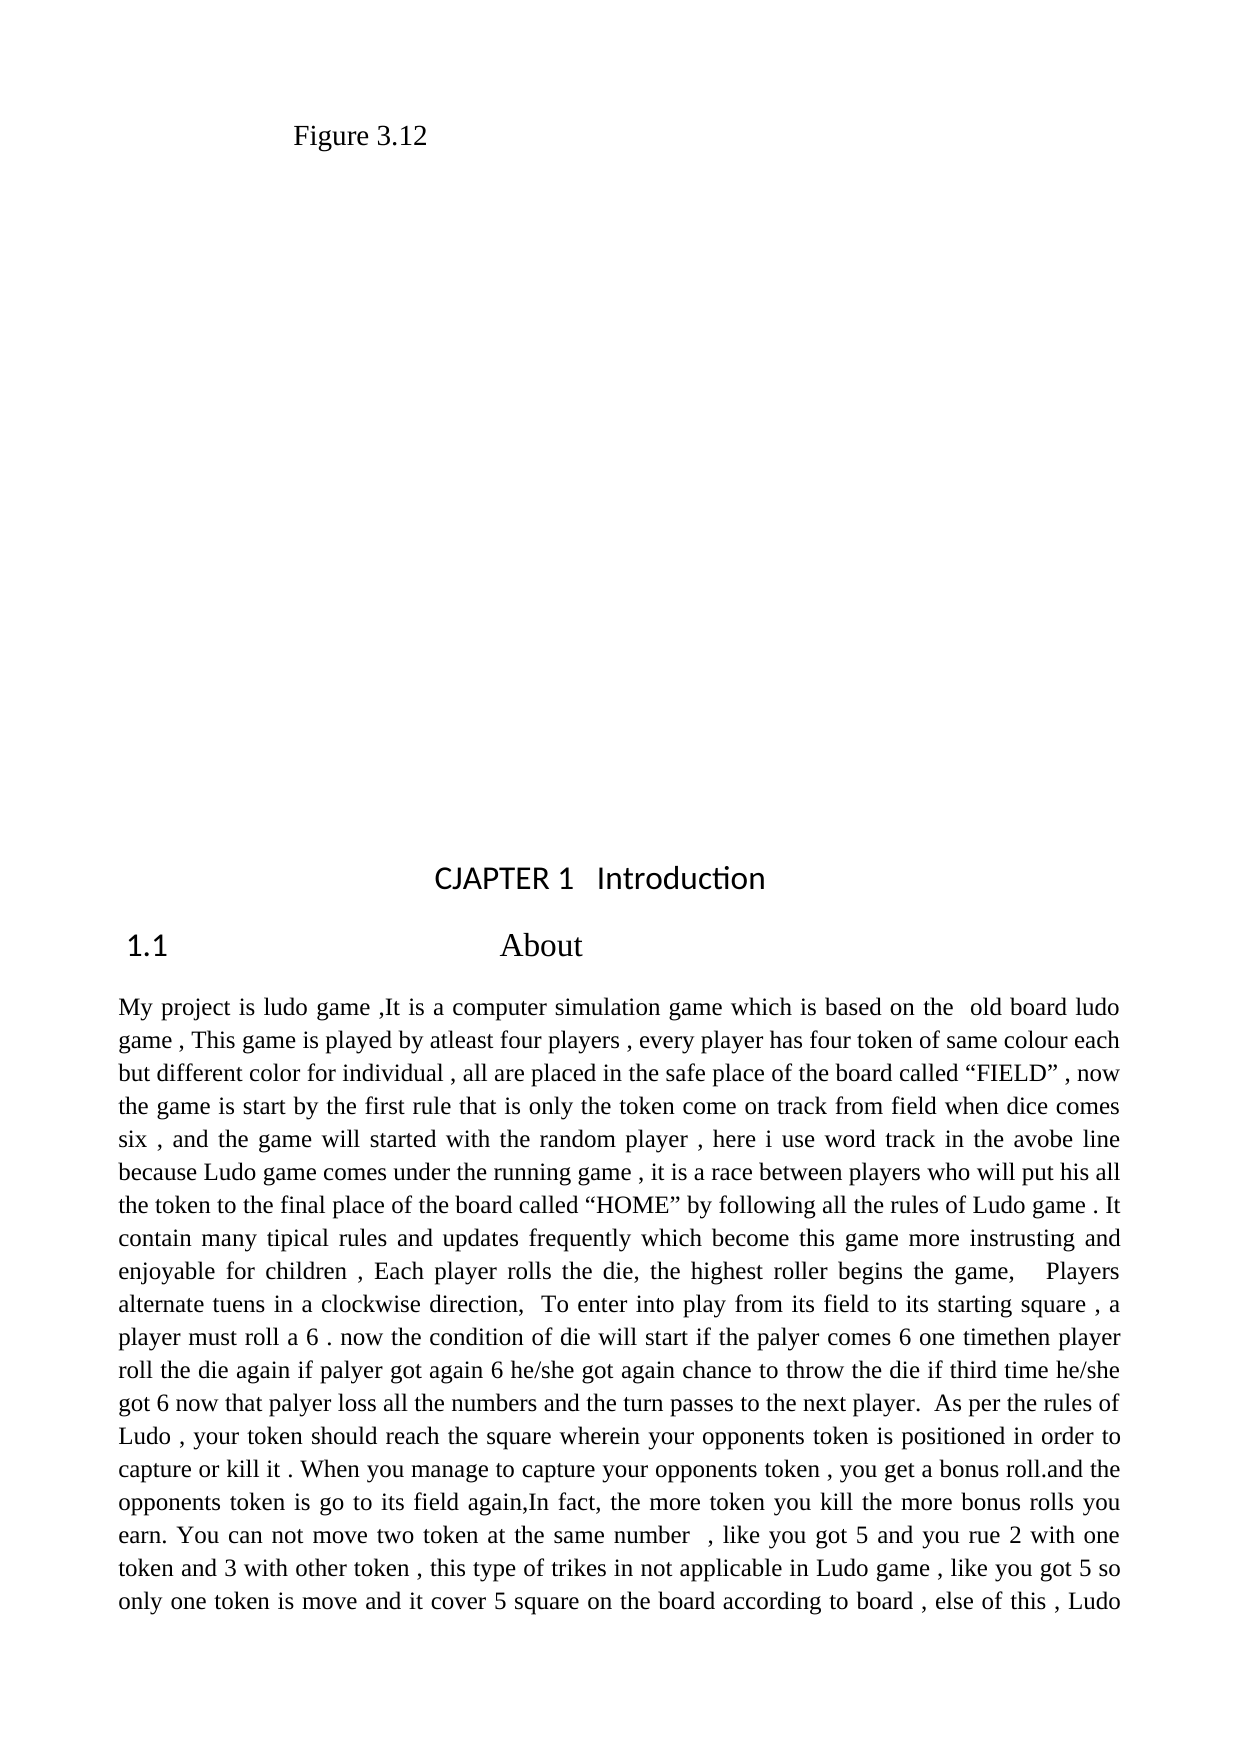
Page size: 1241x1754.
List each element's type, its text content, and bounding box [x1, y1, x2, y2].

text Figure 3.12 [118, 118, 1122, 152]
text CJAPTER 1 Introduction [118, 857, 1122, 897]
text My project is ludo game ,It is a computer simulation game which is based on the old board ludo game , This game is played by atleast four players , every player has four token of same colour each but different color for individual , all are placed in the safe place of the board called “FIELD” , now the game is start by the first rule that is only the token come on track from field when dice comes six , and the game will started with the random player , here i use word track in the avobe line because Ludo game comes under the running game , it is a race between players who will put his all the token to the final place of the board called “HOME” by following all the rules of Ludo game . It contain many tipical rules and updates frequently which become this game more instrusting and enjoyable for children , Each player rolls the die, the highest roller begins the game, Players alternate tuens in a clockwise direction, To enter into play from its field to its starting square , a player must roll a 6 . now the condition of die will start if the palyer comes 6 one timethen player roll the die again if palyer got again 6 he/she got again chance to throw the die if third time he/she got 6 now that palyer loss all the numbers and the turn passes to the next player. As per the rules of Ludo , your token should reach the square wherein your opponents token is positioned in order to capture or kill it . When you manage to capture your opponents token , you get a bonus roll.and the opponents token is go to its field again,In fact, the more token you kill the more bonus rolls you earn. You can not move two token at the same number , like you got 5 and you rue 2 with one token and 3 with other token , this type of trikes in not applicable in Ludo game , like you got 5 so only one token is move and it cover 5 square on the board according to board , else of this , Ludo [118, 992, 1122, 1615]
text 1.1 About [118, 924, 1122, 965]
